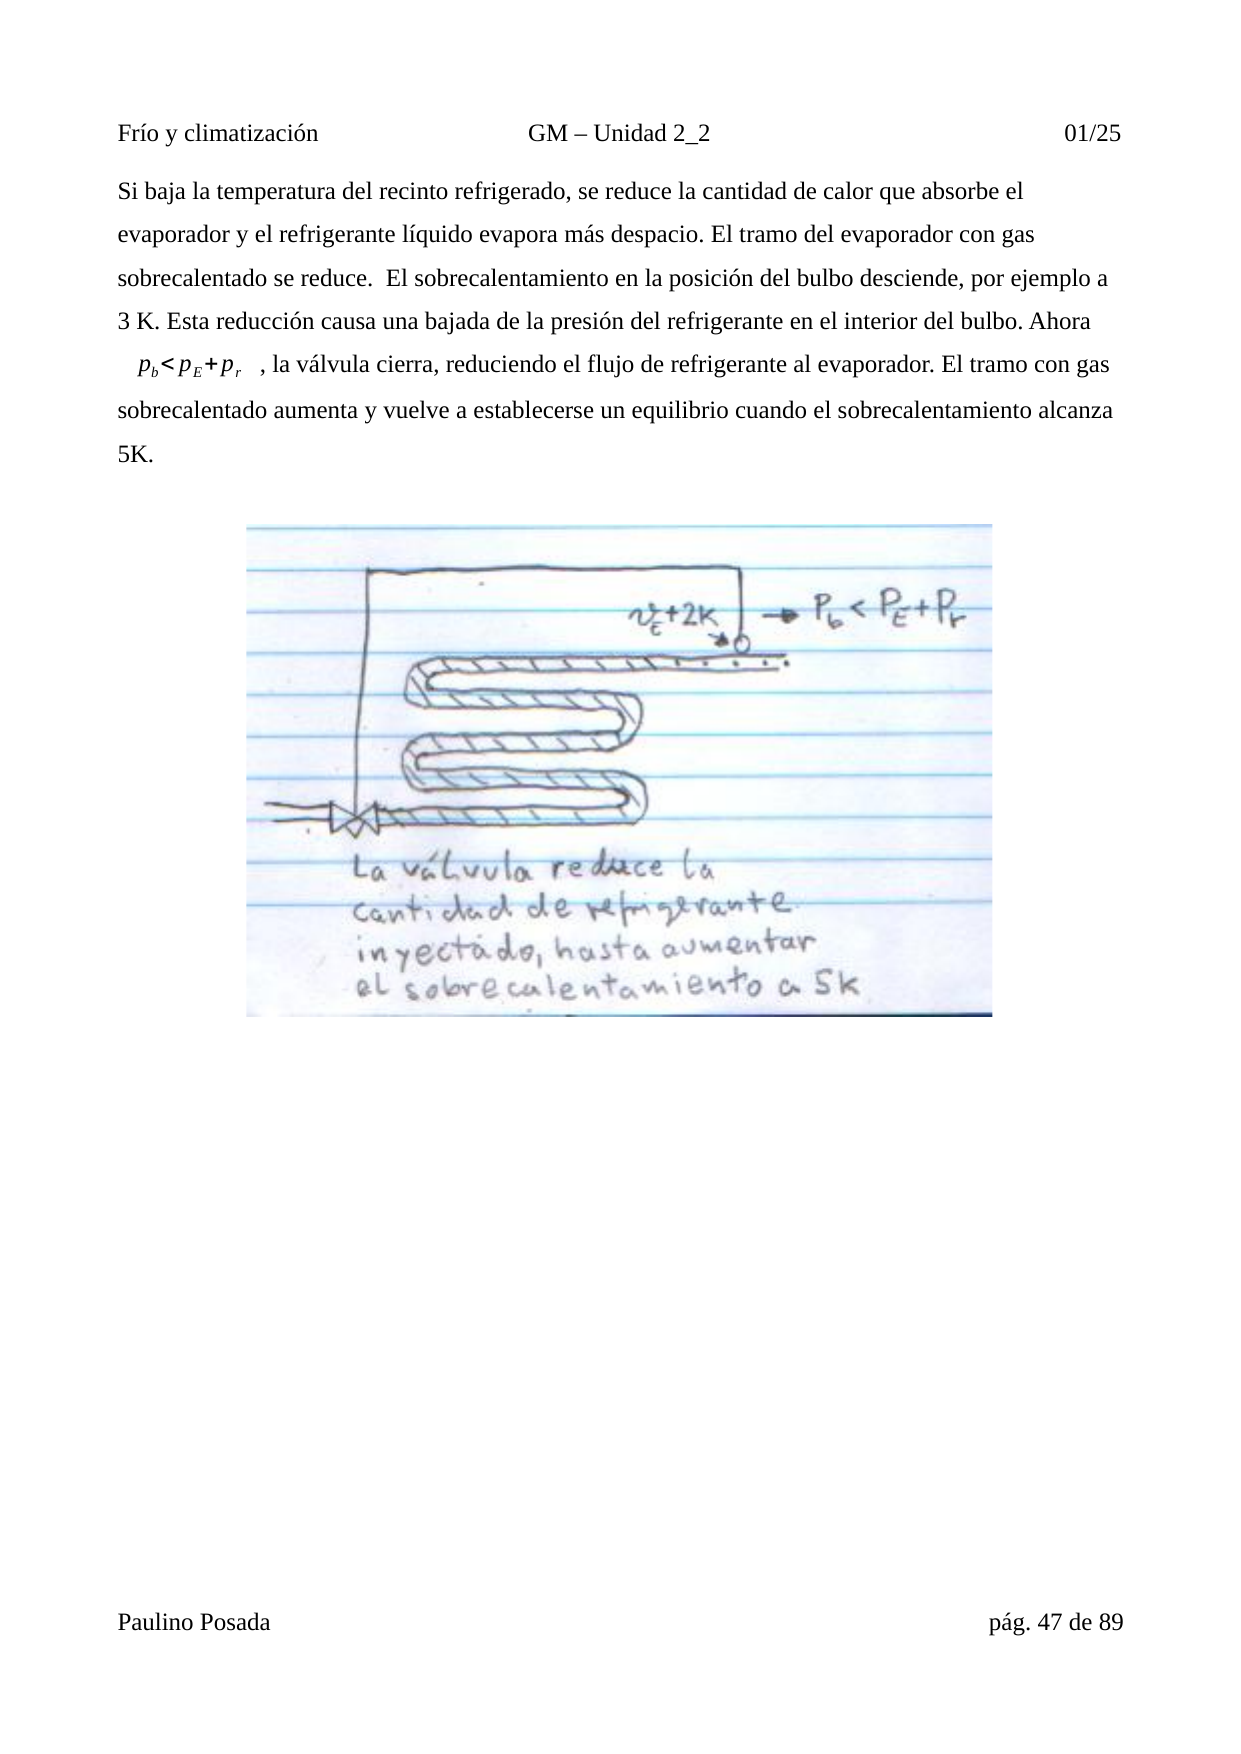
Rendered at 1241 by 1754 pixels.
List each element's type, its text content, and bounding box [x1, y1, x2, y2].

picture [246, 524, 993, 1017]
text Si baja la temperatura del recinto refrigerado, se reduce la cantidad de calor que absorbe el evaporador y el refrigerante líquido evapora más despacio. El tramo del evaporador con gas sobrecalentado se reduce. El sobrecalentamiento en la posición del bulbo desciende, por ejemplo a 3 K. Esta reducción causa una bajada de la presión del refrigerante en el interior del bulbo. Ahora , la válvula cierra, reduciendo el flujo de refrigerante al evaporador. El tramo con gas sobrecalentado aumenta y vuelve a establecerse un equilibrio cuando el sobrecalentamiento alcanza 5K. [117, 176, 1123, 467]
